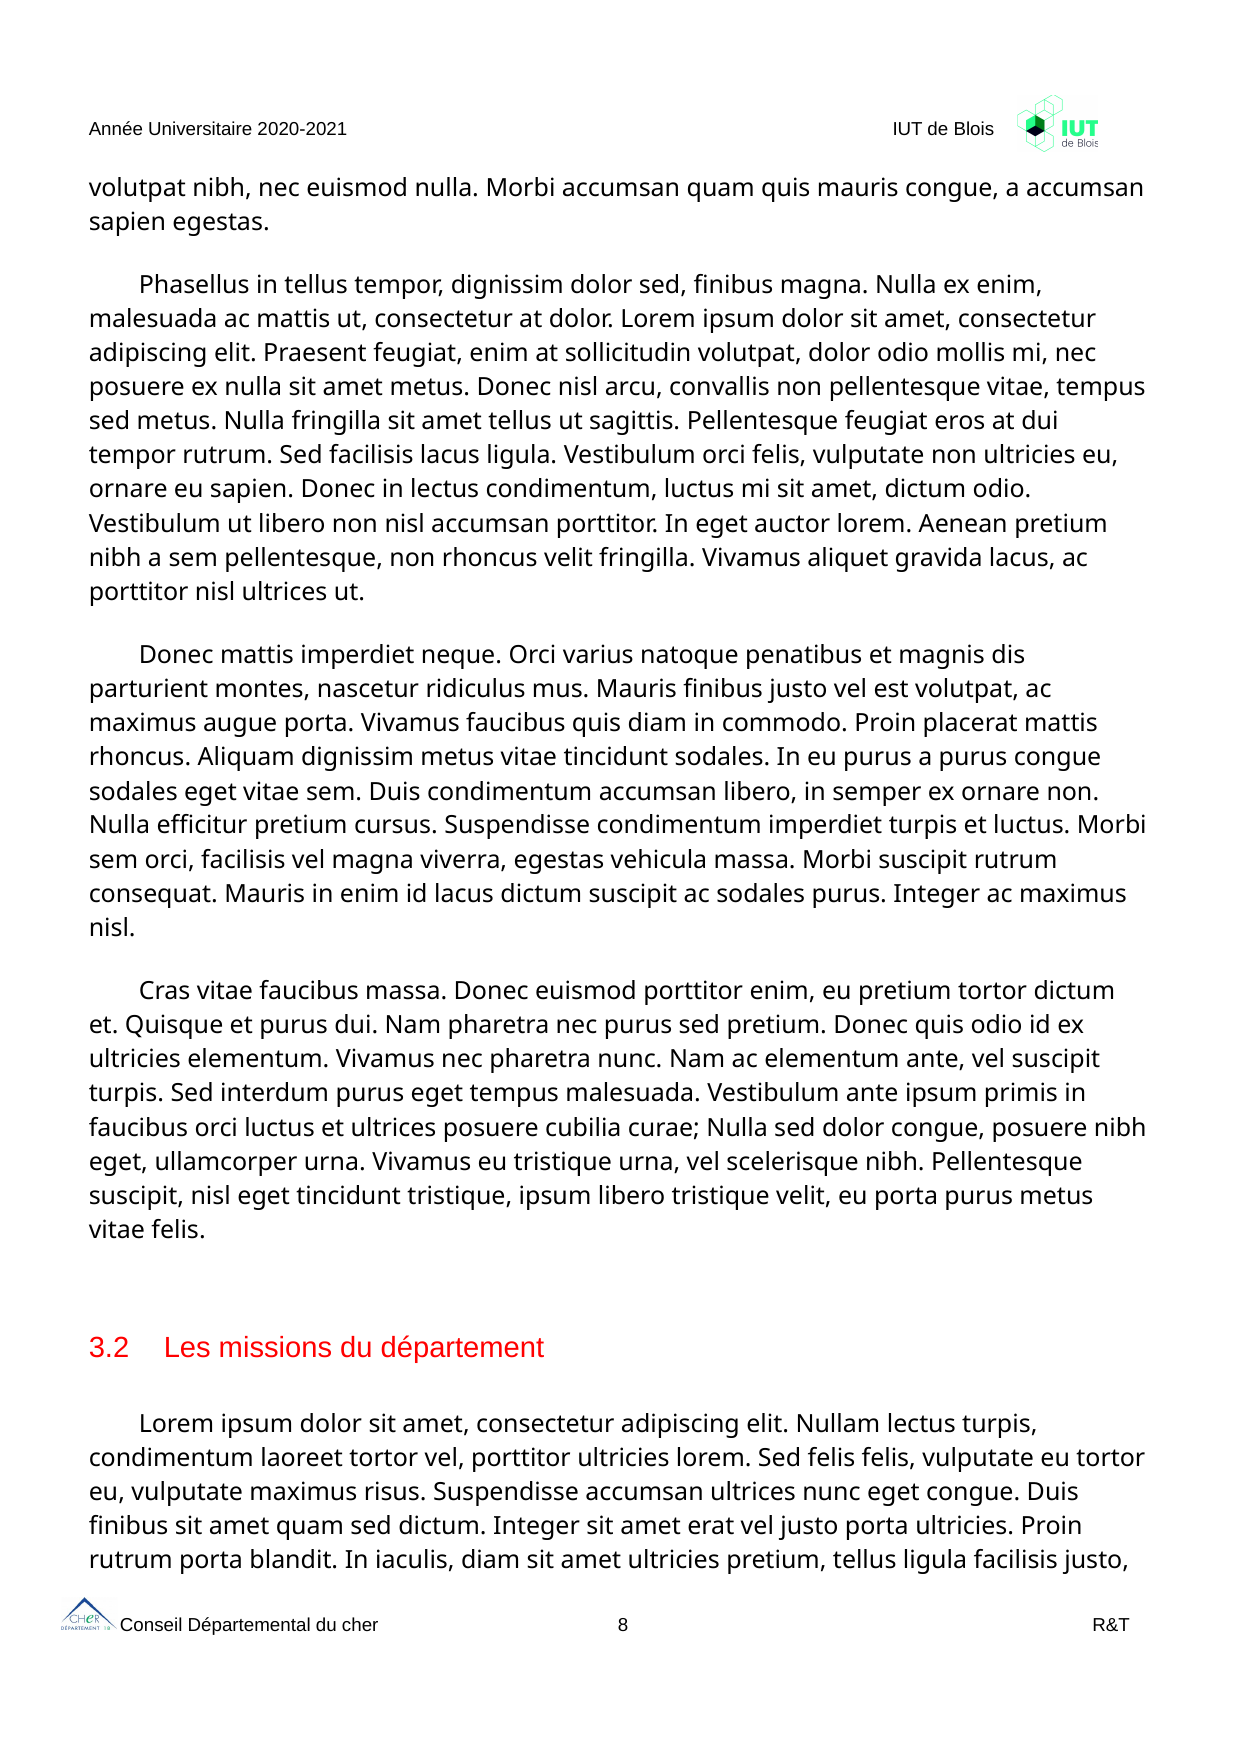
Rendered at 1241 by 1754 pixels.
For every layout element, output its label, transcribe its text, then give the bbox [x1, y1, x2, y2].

text Cras vitae faucibus massa. Donec euismod porttitor enim, eu pretium tortor dictum et. Quisque et purus dui. Nam pharetra nec purus sed pretium. Donec quis odio id ex ultricies elementum. Vivamus nec pharetra nunc. Nam ac elementum ante, vel suscipit turpis. Sed interdum purus eget tempus malesuada. Vestibulum ante ipsum primis in faucibus orci luctus et ultrices posuere cubilia curae; Nulla sed dolor congue, posuere nibh eget, ullamcorper urna. Vivamus eu tristique urna, vel scelerisque nibh. Pellentesque suscipit, nisl eget tincidunt tristique, ipsum libero tristique velit, eu porta purus metus vitae felis. [88, 973, 1152, 1245]
picture [61, 1597, 118, 1630]
picture [1017, 95, 1098, 152]
text Phasellus in tellus tempor, dignissim dolor sed, finibus magna. Nulla ex enim, malesuada ac mattis ut, consectetur at dolor. Lorem ipsum dolor sit amet, consectetur adipiscing elit. Praesent feugiat, enim at sollicitudin volutpat, dolor odio mollis mi, nec posuere ex nulla sit amet metus. Donec nisl arcu, convallis non pellentesque vitae, tempus sed metus. Nulla fringilla sit amet tellus ut sagittis. Pellentesque feugiat eros at dui tempor rutrum. Sed facilisis lacus ligula. Vestibulum orci felis, vulputate non ultricies eu, ornare eu sapien. Donec in lectus condimentum, luctus mi sit amet, dictum odio. Vestibulum ut libero non nisl accumsan porttitor. In eget auctor lorem. Aenean pretium nibh a sem pellentesque, non rhoncus velit fringilla. Vivamus aliquet gravida lacus, ac porttitor nisl ultrices ut. [88, 267, 1152, 607]
text volutpat nibh, nec euismod nulla. Morbi accumsan quam quis mauris congue, a accumsan sapien egestas. [88, 169, 1152, 237]
text Donec mattis imperdiet neque. Orci varius natoque penatibus et magnis dis parturient montes, nascetur ridiculus mus. Mauris finibus justo vel est volutpat, ac maximus augue porta. Vivamus faucibus quis diam in commodo. Proin placerat mattis rhoncus. Aliquam dignissim metus vitae tincidunt sodales. In eu purus a purus congue sodales eget vitae sem. Duis condimentum accumsan libero, in semper ex ornare non. Nulla efficitur pretium cursus. Suspendisse condimentum imperdiet turpis et luctus. Morbi sem orci, facilisis vel magna viverra, egestas vehicula massa. Morbi suscipit rutrum consequat. Mauris in enim id lacus dictum suscipit ac sodales purus. Integer ac maximus nisl. [88, 637, 1152, 943]
text Lorem ipsum dolor sit amet, consectetur adipiscing elit. Nullam lectus turpis, condimentum laoreet tortor vel, porttitor ultricies lorem. Sed felis felis, vulputate eu tortor eu, vulputate maximus risus. Suspendisse accumsan ultrices nunc eget congue. Duis finibus sit amet quam sed dictum. Integer sit amet erat vel justo porta ultricies. Proin rutrum porta blandit. In iaculis, diam sit amet ultricies pretium, tellus ligula facilisis justo, [88, 1405, 1152, 1576]
subtitle Les missions du département [88, 1330, 1152, 1363]
